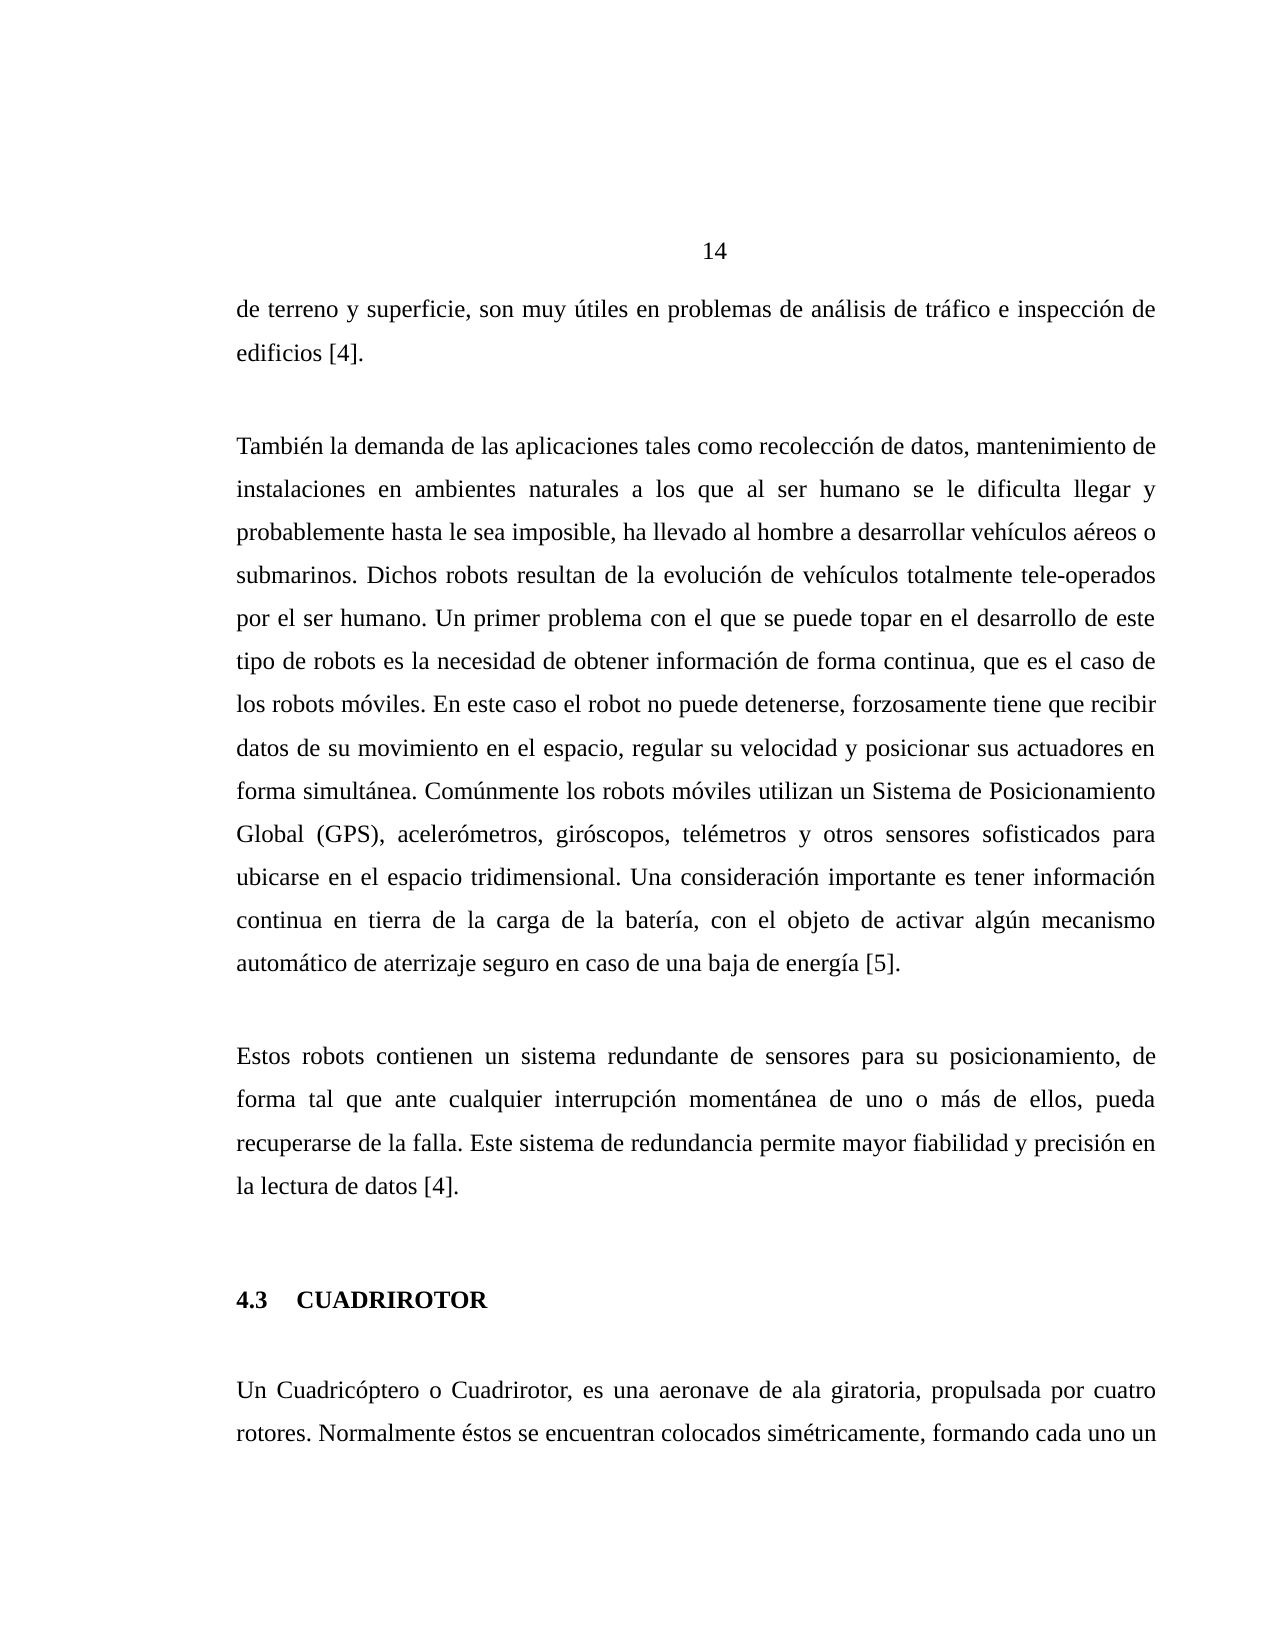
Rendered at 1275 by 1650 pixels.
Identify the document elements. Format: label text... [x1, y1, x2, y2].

subtitle CUADRIROTOR [236, 1285, 1157, 1313]
text Estos robots contienen un sistema redundante de sensores para su posicionamiento, de forma tal que ante cualquier interrupción momentánea de uno o más de ellos, pueda recuperarse de la falla. Este sistema de redundancia permite mayor fiabilidad y precisión en la lectura de datos [4]. [236, 1041, 1157, 1199]
text de terreno y superficie, son muy útiles en problemas de análisis de tráfico e inspección de edificios [4]. [236, 294, 1157, 366]
text Un Cuadricóptero o Cuadrirotor, es una aeronave de ala giratoria, propulsada por cuatro rotores. Normalmente éstos se encuentran colocados simétricamente, formando cada uno un [236, 1375, 1157, 1447]
text También la demanda de las aplicaciones tales como recolección de datos, mantenimiento de instalaciones en ambientes naturales a los que al ser humano se le dificulta llegar y probablemente hasta le sea imposible, ha llevado al hombre a desarrollar vehículos aéreos o submarinos. Dichos robots resultan de la evolución de vehículos totalmente tele-operados por el ser humano. Un primer problema con el que se puede topar en el desarrollo de este tipo de robots es la necesidad de obtener información de forma continua, que es el caso de los robots móviles. En este caso el robot no puede detenerse, forzosamente tiene que recibir datos de su movimiento en el espacio, regular su velocidad y posicionar sus actuadores en forma simultánea. Comúnmente los robots móviles utilizan un Sistema de Posicionamiento Global (GPS), acelerómetros, giróscopos, telémetros y otros sensores sofisticados para ubicarse en el espacio tridimensional. Una consideración importante es tener información continua en tierra de la carga de la batería, con el objeto de activar algún mecanismo automático de aterrizaje seguro en caso de una baja de energía [5]. [236, 431, 1157, 977]
